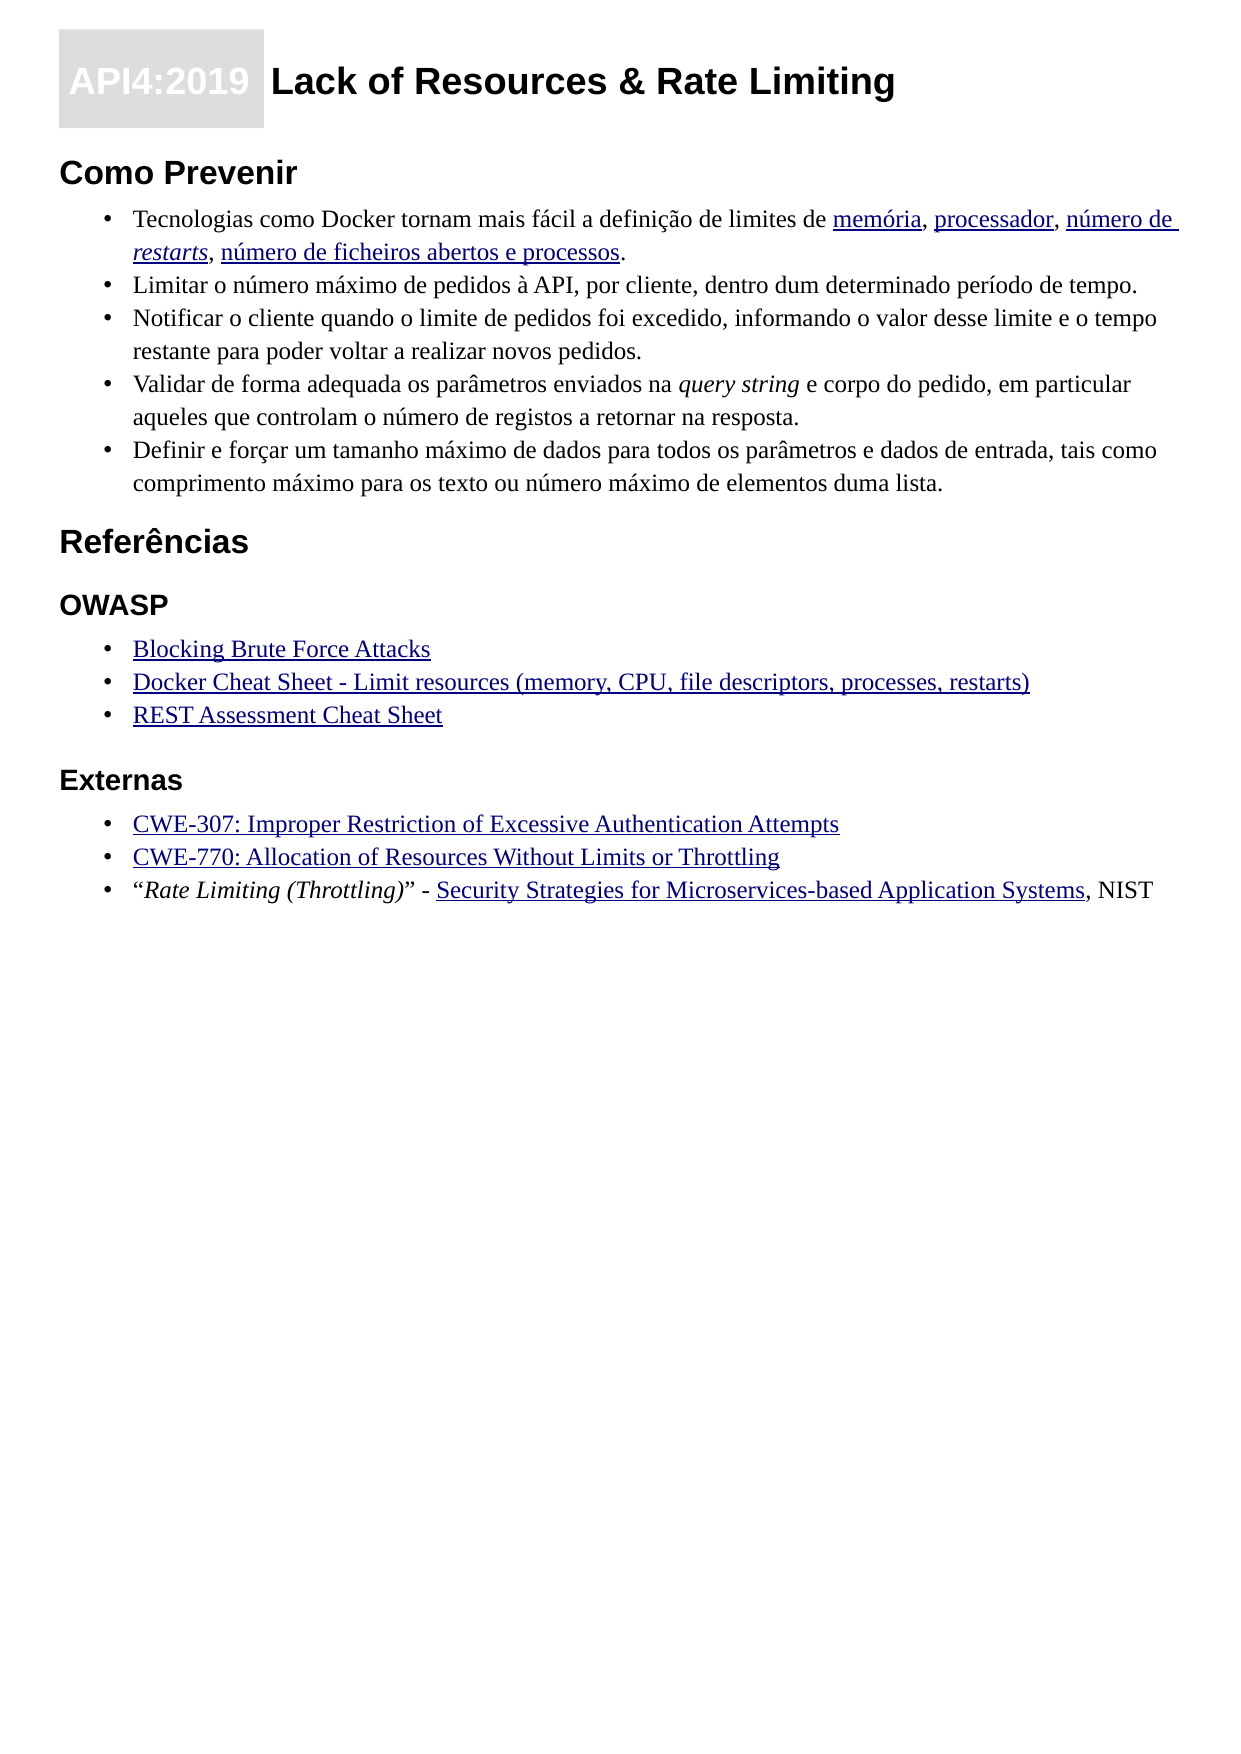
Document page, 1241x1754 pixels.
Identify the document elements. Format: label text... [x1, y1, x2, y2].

list Notificar o cliente quando o limite de pedidos foi excedido, informando o valor desse limite e o tempo restante para poder voltar a realizar novos pedidos. [103, 303, 1181, 365]
list Definir e forçar um tamanho máximo de dados para todos os parâmetros e dados de entrada, tais como comprimento máximo para os texto ou número máximo de elementos duma lista. [103, 435, 1181, 497]
list REST Assessment Cheat Sheet [103, 700, 1181, 729]
list Tecnologias como Docker tornam mais fácil a definição de limites de memória, processador, número de restarts, número de ficheiros abertos e processos. [103, 204, 1181, 266]
subtitle Como Prevenir [59, 153, 1181, 192]
subtitle Referências [59, 522, 1181, 561]
list “Rate Limiting (Throttling)” - Security Strategies for Microservices-based Application Systems, NIST [103, 875, 1181, 903]
list CWE-307: Improper Restriction of Excessive Authentication Attempts [103, 809, 1181, 837]
subtitle OWASP [59, 588, 1181, 622]
list Limitar o número máximo de pedidos à API, por cliente, dentro dum determinado período de tempo. [103, 270, 1181, 299]
list Docker Cheat Sheet - Limit resources (memory, CPU, file descriptors, processes, restarts) [103, 667, 1181, 696]
list Blocking Brute Force Attacks [103, 634, 1181, 663]
subtitle Externas [59, 762, 1181, 796]
list Validar de forma adequada os parâmetros enviados na query string e corpo do pedido, em particular aqueles que controlam o número de registos a retornar na resposta. [103, 369, 1181, 431]
list CWE-770: Allocation of Resources Without Limits or Throttling [103, 842, 1181, 870]
